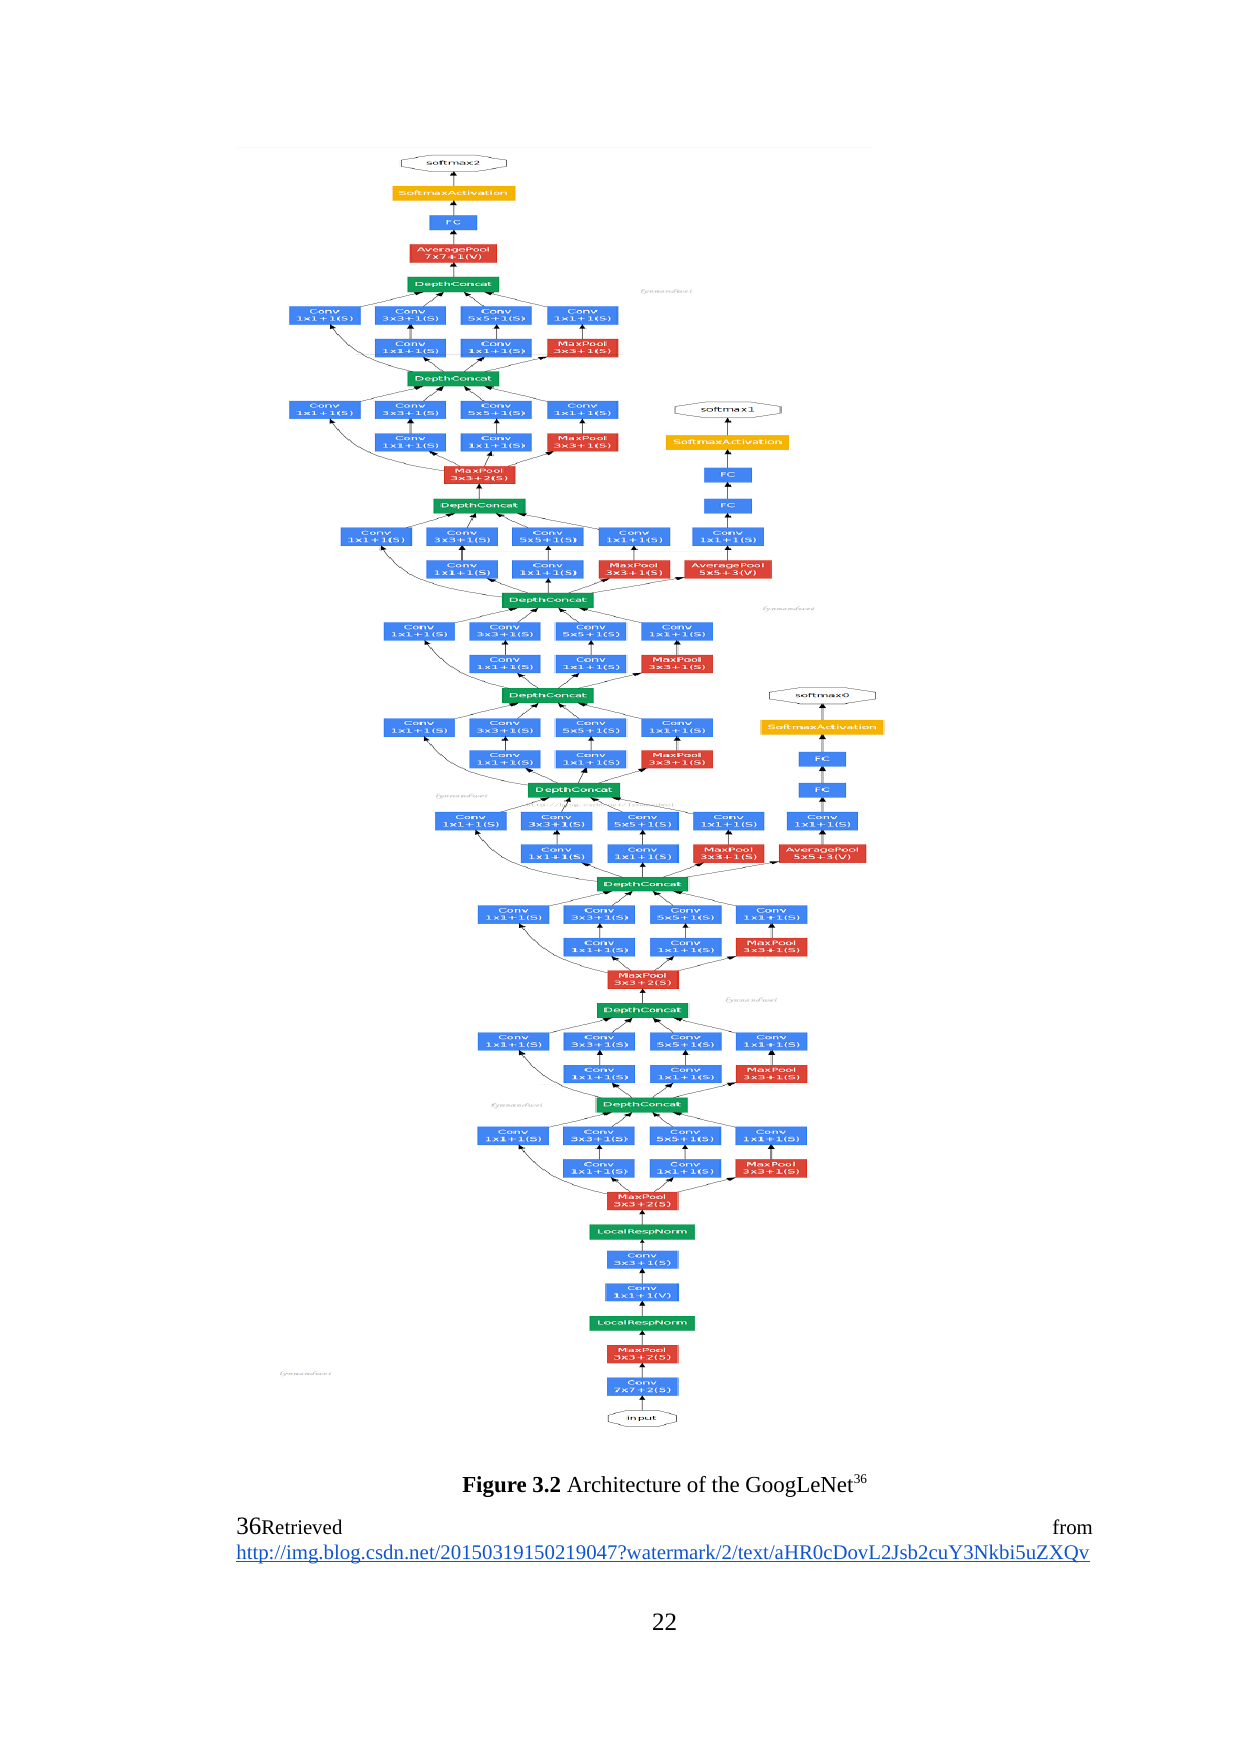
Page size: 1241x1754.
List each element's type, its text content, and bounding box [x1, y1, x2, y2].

text Figure 3.2 Architecture of the GoogLeNet [236, 1471, 1093, 1498]
text Retrieved from http://img.blog.csdn.net/20150319150219047?watermark/2/text/aHR0cDovL2Jsb2cuY3Nkbi5uZXQv [236, 1511, 1093, 1564]
picture [236, 147, 957, 1457]
